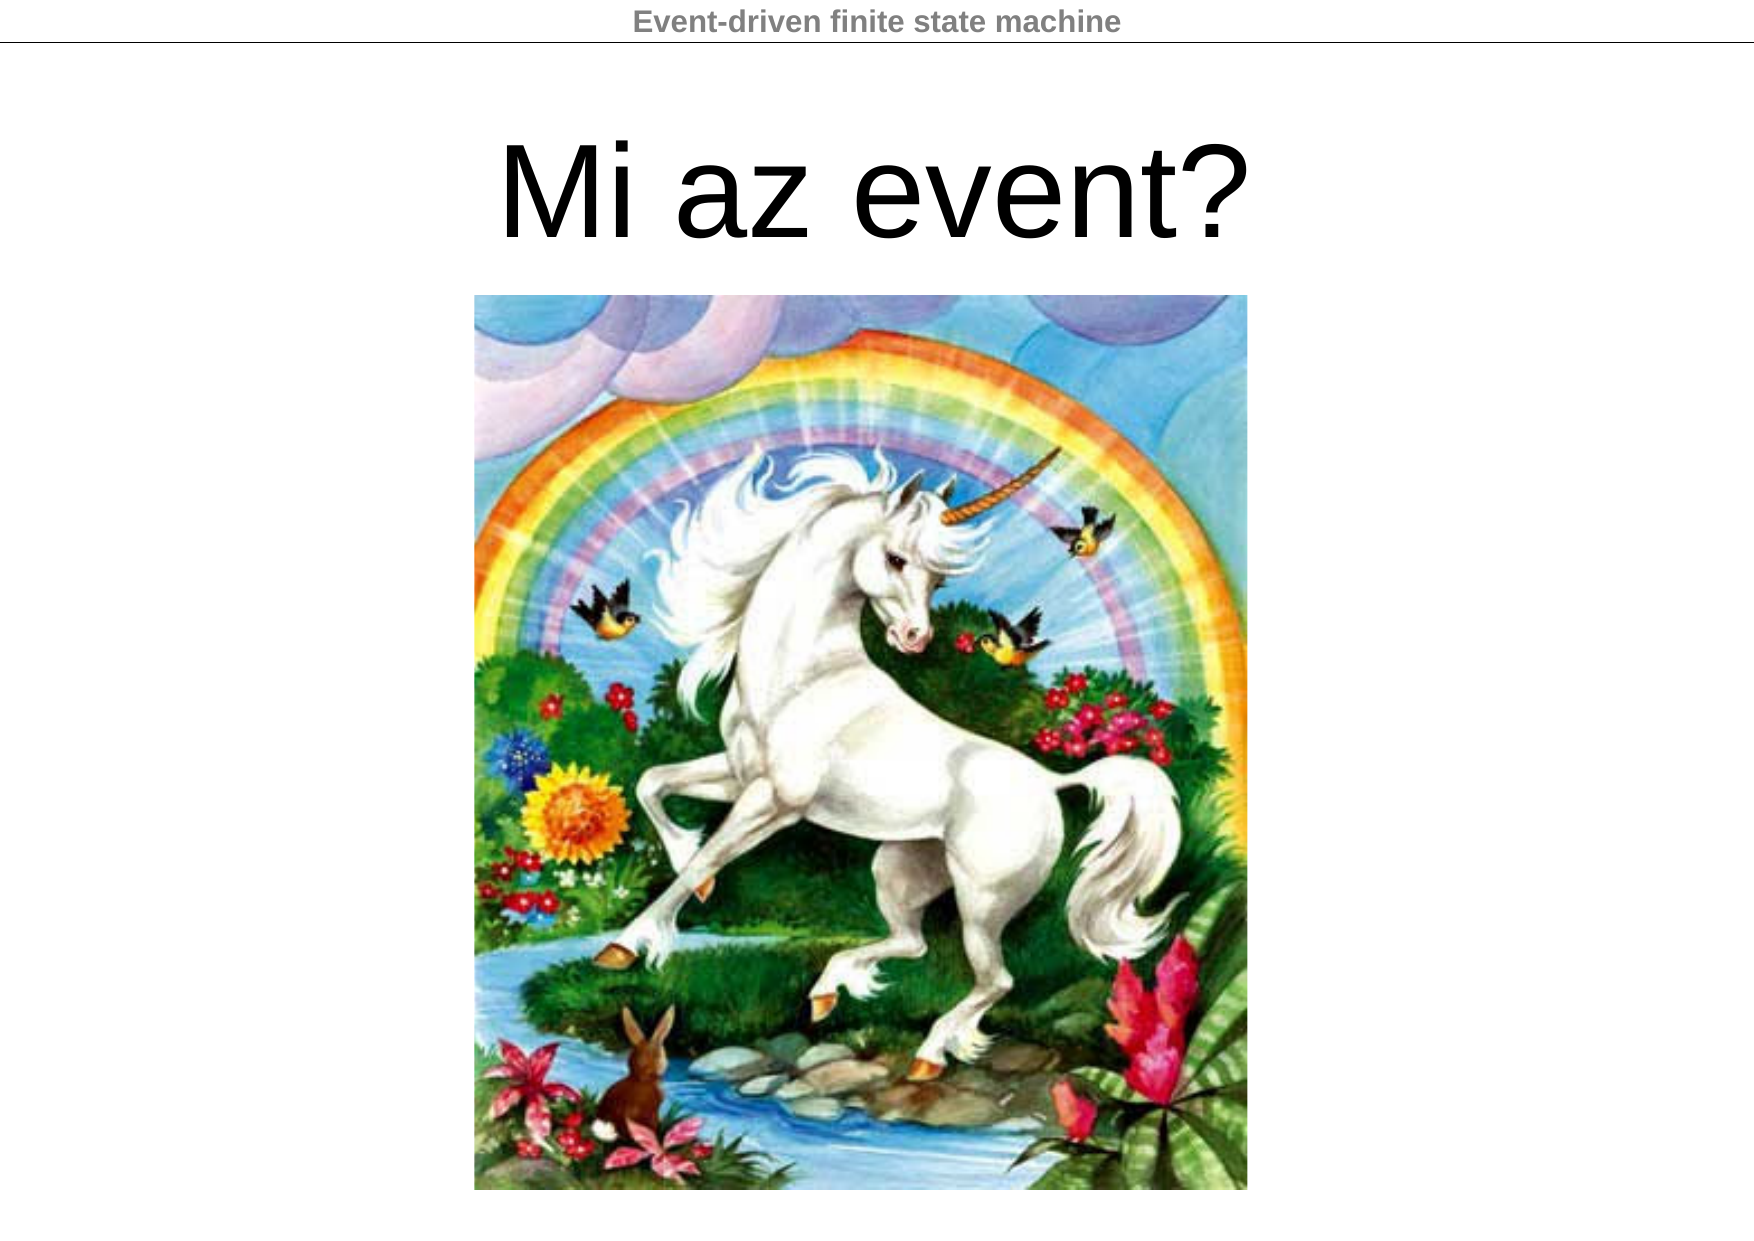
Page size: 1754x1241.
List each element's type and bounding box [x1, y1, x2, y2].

picture [474, 295, 1248, 1190]
